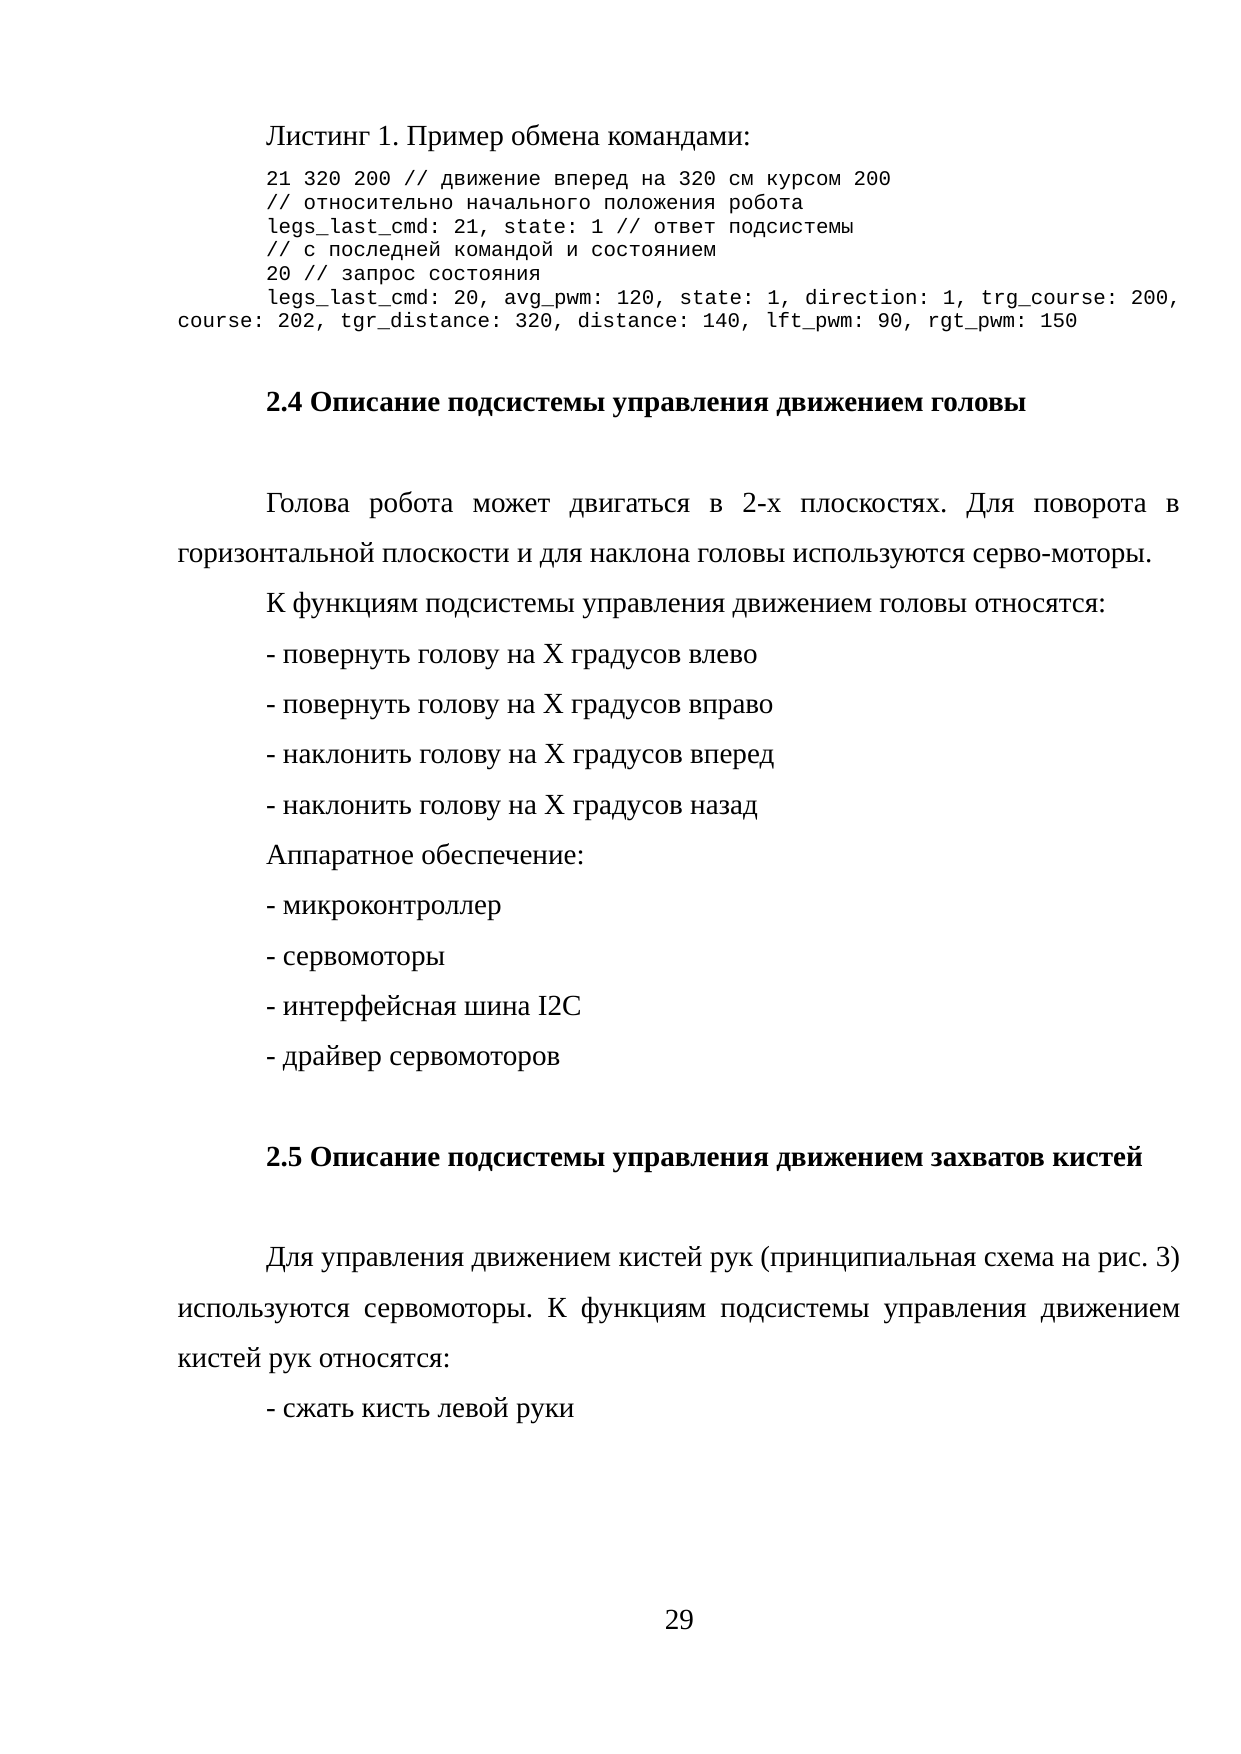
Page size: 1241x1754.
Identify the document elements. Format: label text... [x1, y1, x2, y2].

text Аппаратное обеспечение: [177, 837, 1181, 871]
text - наклонить голову на Х градусов назад [177, 787, 1181, 820]
text - микроконтроллер [177, 887, 1181, 921]
text - наклонить голову на Х градусов вперед [177, 736, 1181, 770]
text - интерфейсная шина I2C [177, 988, 1181, 1022]
text - драйвер сервомоторов [177, 1038, 1181, 1072]
text Голова робота может двигаться в 2-х плоскостях. Для поворота в горизонтальной плоскости и для наклона головы используются серво-моторы. [177, 485, 1181, 569]
text - повернуть голову на Х градусов вправо [177, 686, 1181, 720]
text - сжать кисть левой руки [177, 1391, 1181, 1424]
text К функциям подсистемы управления движением головы относятся: [177, 586, 1181, 619]
text // с последней командой и состоянием [177, 239, 1181, 263]
text 20 // запрос состояния [177, 263, 1181, 287]
text Для управления движением кистей рук (принципиальная схема на рис. 3) используются сервомоторы. К функциям подсистемы управления движением кистей рук относятся: [177, 1239, 1181, 1374]
text Листинг 1. Пример обмена командами: [177, 118, 1181, 152]
text // относительно начального положения робота [177, 192, 1181, 216]
text - сервомоторы [177, 938, 1181, 971]
text - повернуть голову на Х градусов влево [177, 636, 1181, 669]
text 21 320 200 // движение вперед на 320 см курсом 200 [177, 168, 1181, 192]
text legs_last_cmd: 21, state: 1 // ответ подсистемы [177, 216, 1181, 239]
text legs_last_cmd: 20, avg_pwm: 120, state: 1, direction: 1, trg_course: 200, course: 202, tgr_distance: 320, distance: 140, lft_pwm: 90, rgt_pwm: 150 [177, 287, 1181, 334]
subtitle 2.5 Описание подсистемы управления движением захватов кистей [177, 1139, 1181, 1172]
subtitle 2.4 Описание подсистемы управления движением головы [177, 384, 1181, 418]
